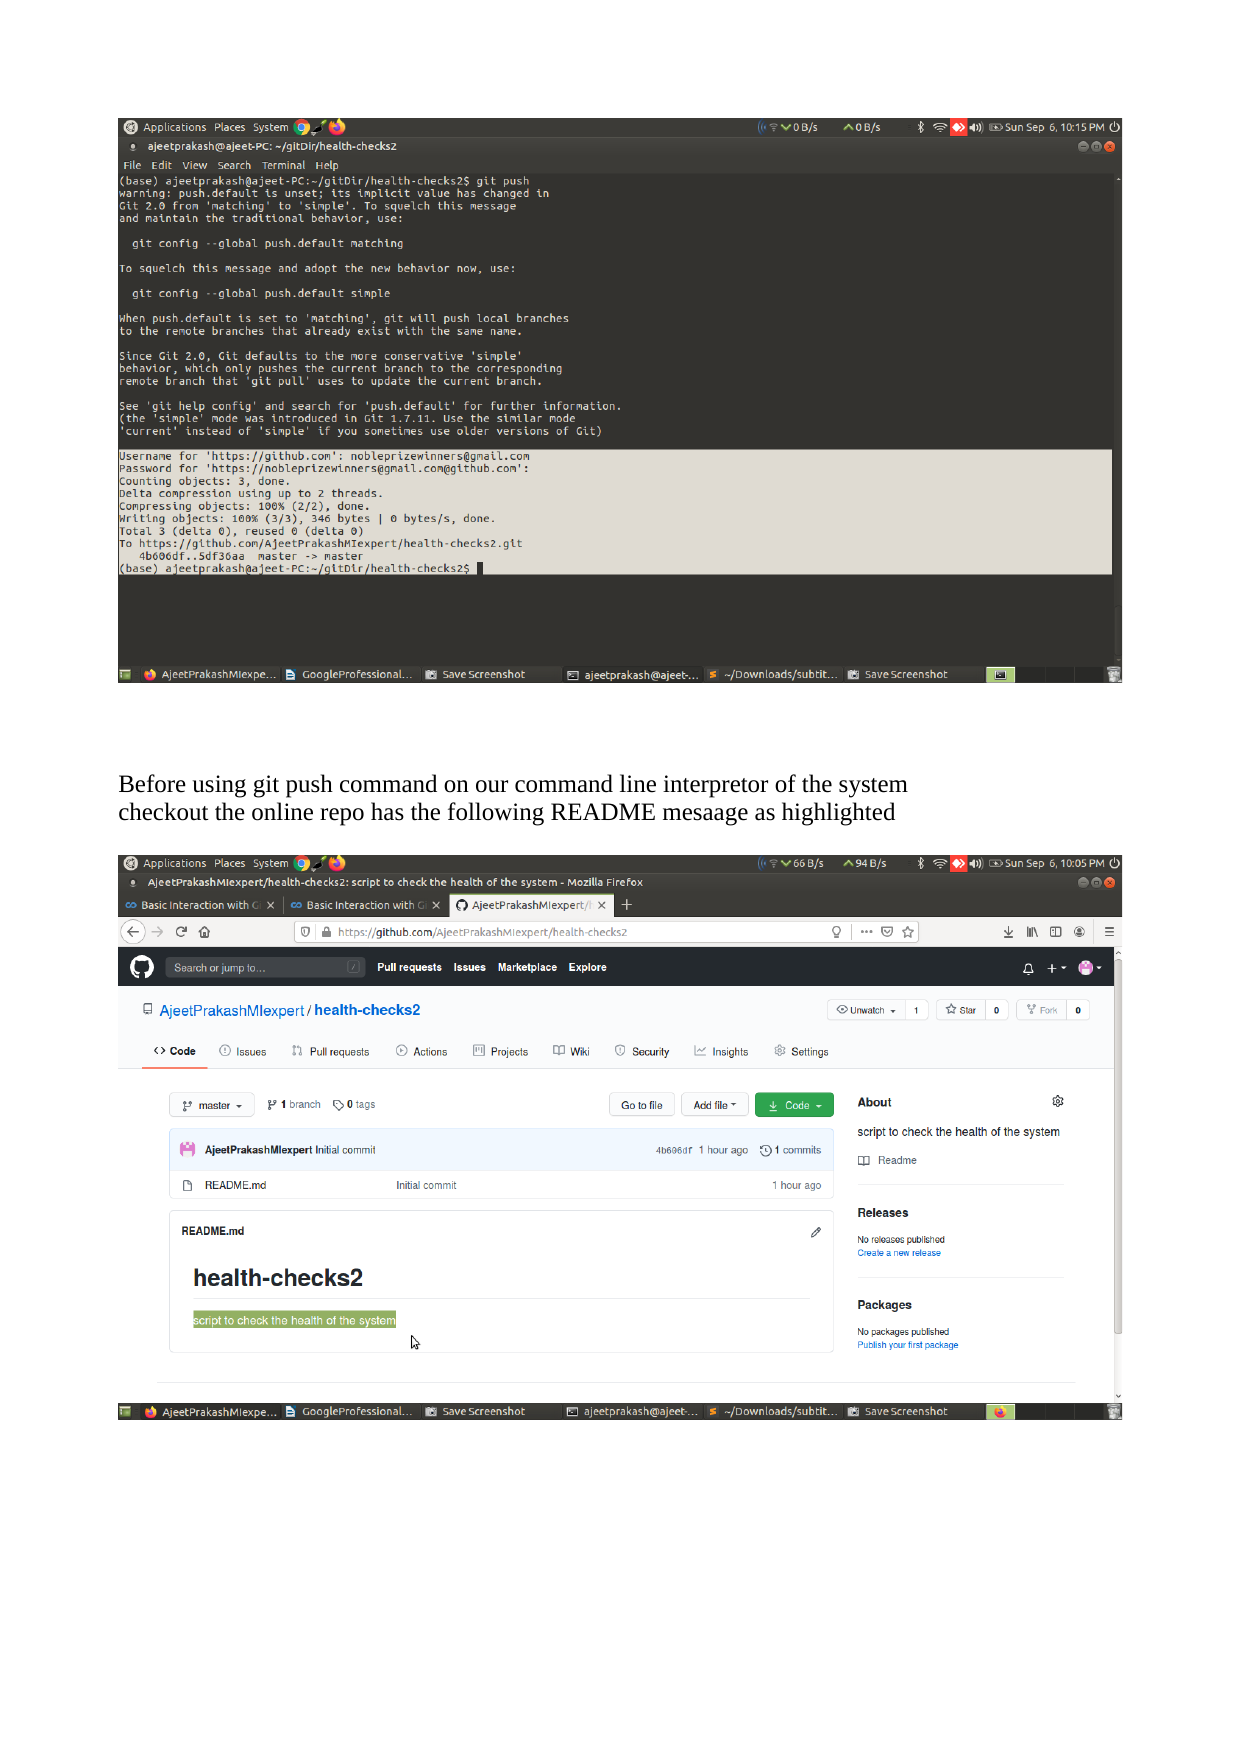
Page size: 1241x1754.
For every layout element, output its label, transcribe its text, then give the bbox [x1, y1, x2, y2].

picture [118, 855, 1123, 1420]
text Before using git push command on our command line interpretor of the system [118, 769, 1122, 797]
picture [118, 118, 1123, 683]
text checkout the online repo has the following README mesaage as highlighted [118, 797, 1122, 826]
